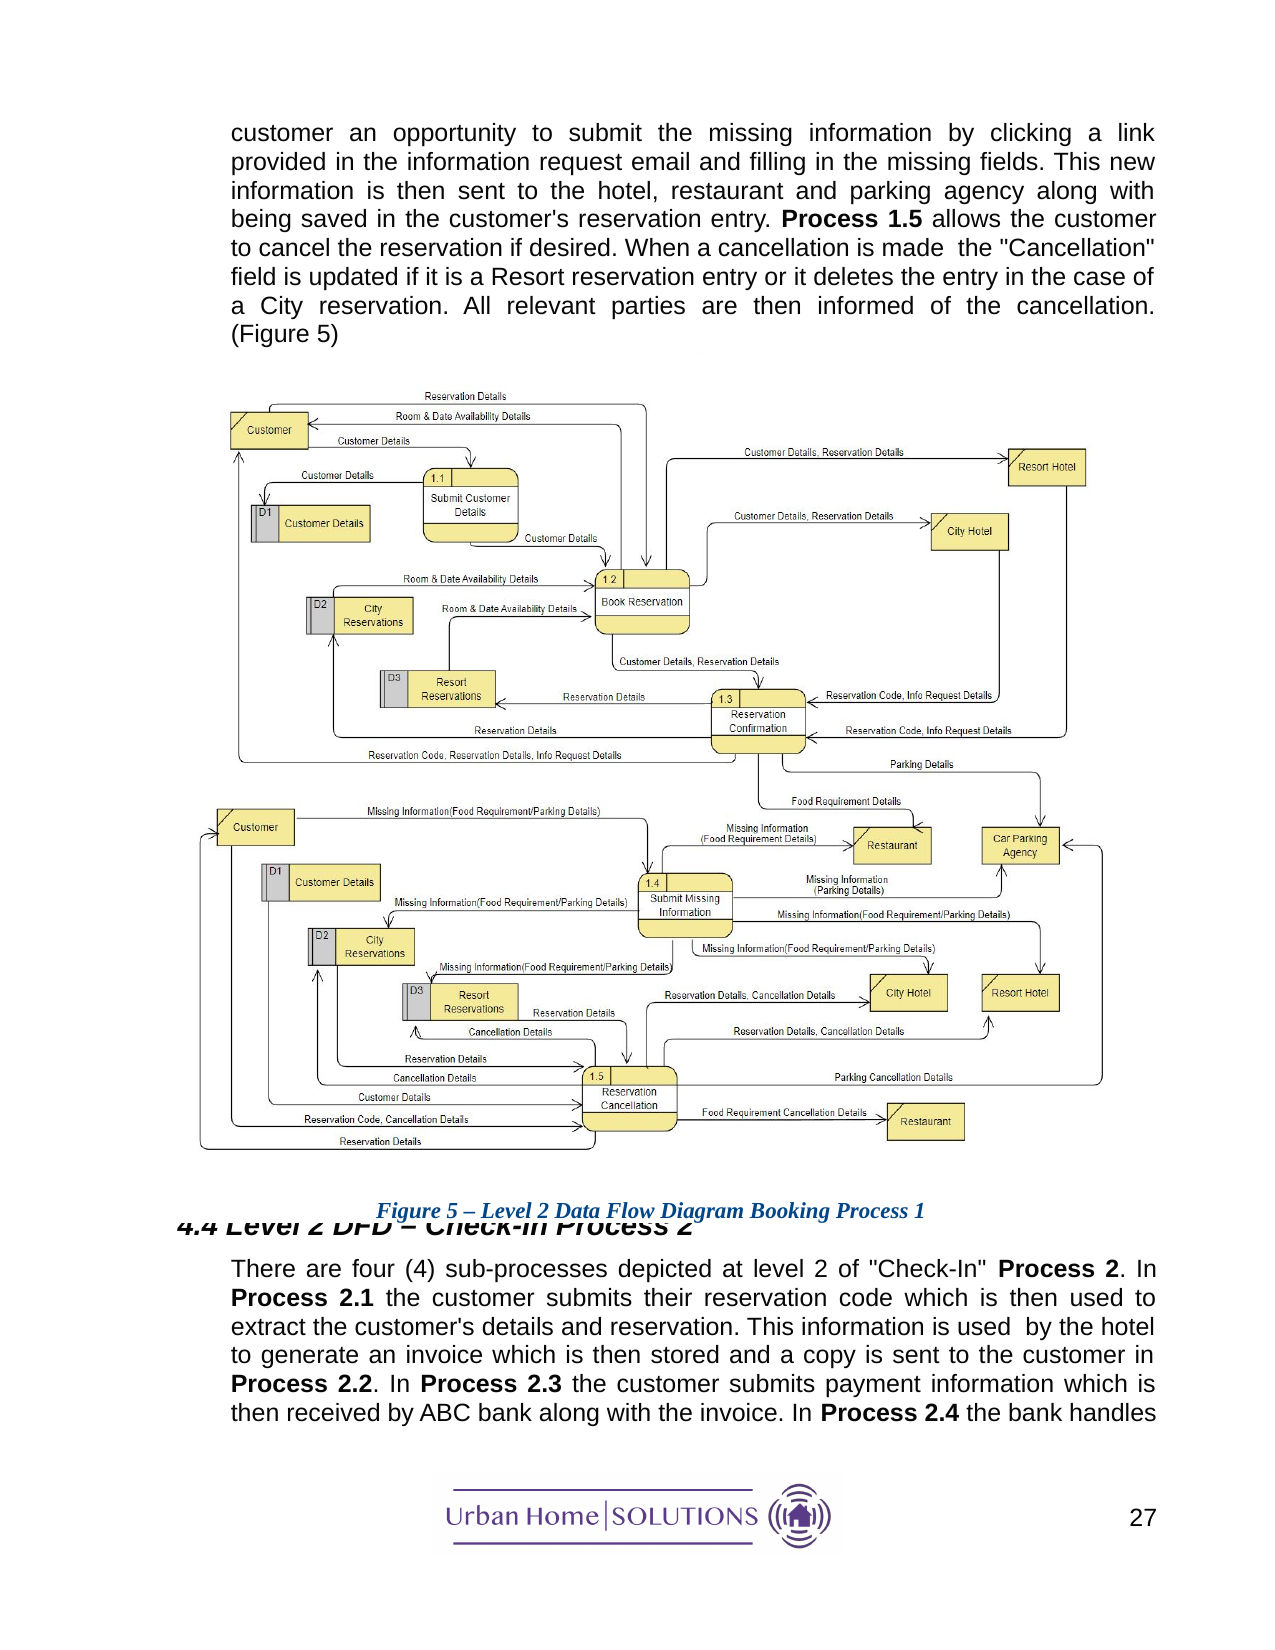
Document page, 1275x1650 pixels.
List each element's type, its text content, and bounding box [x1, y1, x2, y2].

picture [432, 1474, 844, 1557]
list There are four (4) sub-processes depicted at level 2 of "Check-In" Process 2. In Process 2.1 the customer submits their reservation code which is then used to extract the customer's details and reservation. This information is used by the hotel to generate an invoice which is then stored and a copy is sent to the customer in Process 2.2. In Process 2.3 the customer submits payment information which is then received by ABC bank along with the invoice. In Process 2.4 the bank handles [193, 1254, 1157, 1427]
picture [140, 352, 1163, 1197]
list customer an opportunity to submit the missing information by clicking a link provided in the information request email and filling in the missing fields. This new information is then sent to the hotel, restaurant and parking agency along with being saved in the customer's reservation entry. Process 1.5 allows the customer to cancel the reservation if desired. When a cancellation is made the "Cancellation" field is updated if it is a Resort reservation entry or it deletes the entry in the case of a City reservation. All relevant parties are then informed of the cancellation. (Figure 5) [193, 118, 1157, 348]
subtitle 4.4 Level 2 DFD – Check-In Process 2 [139, 1208, 1157, 1242]
list Figure 5 – Level 2 Data Flow Diagram Booking Process 1 [149, 1197, 1154, 1223]
